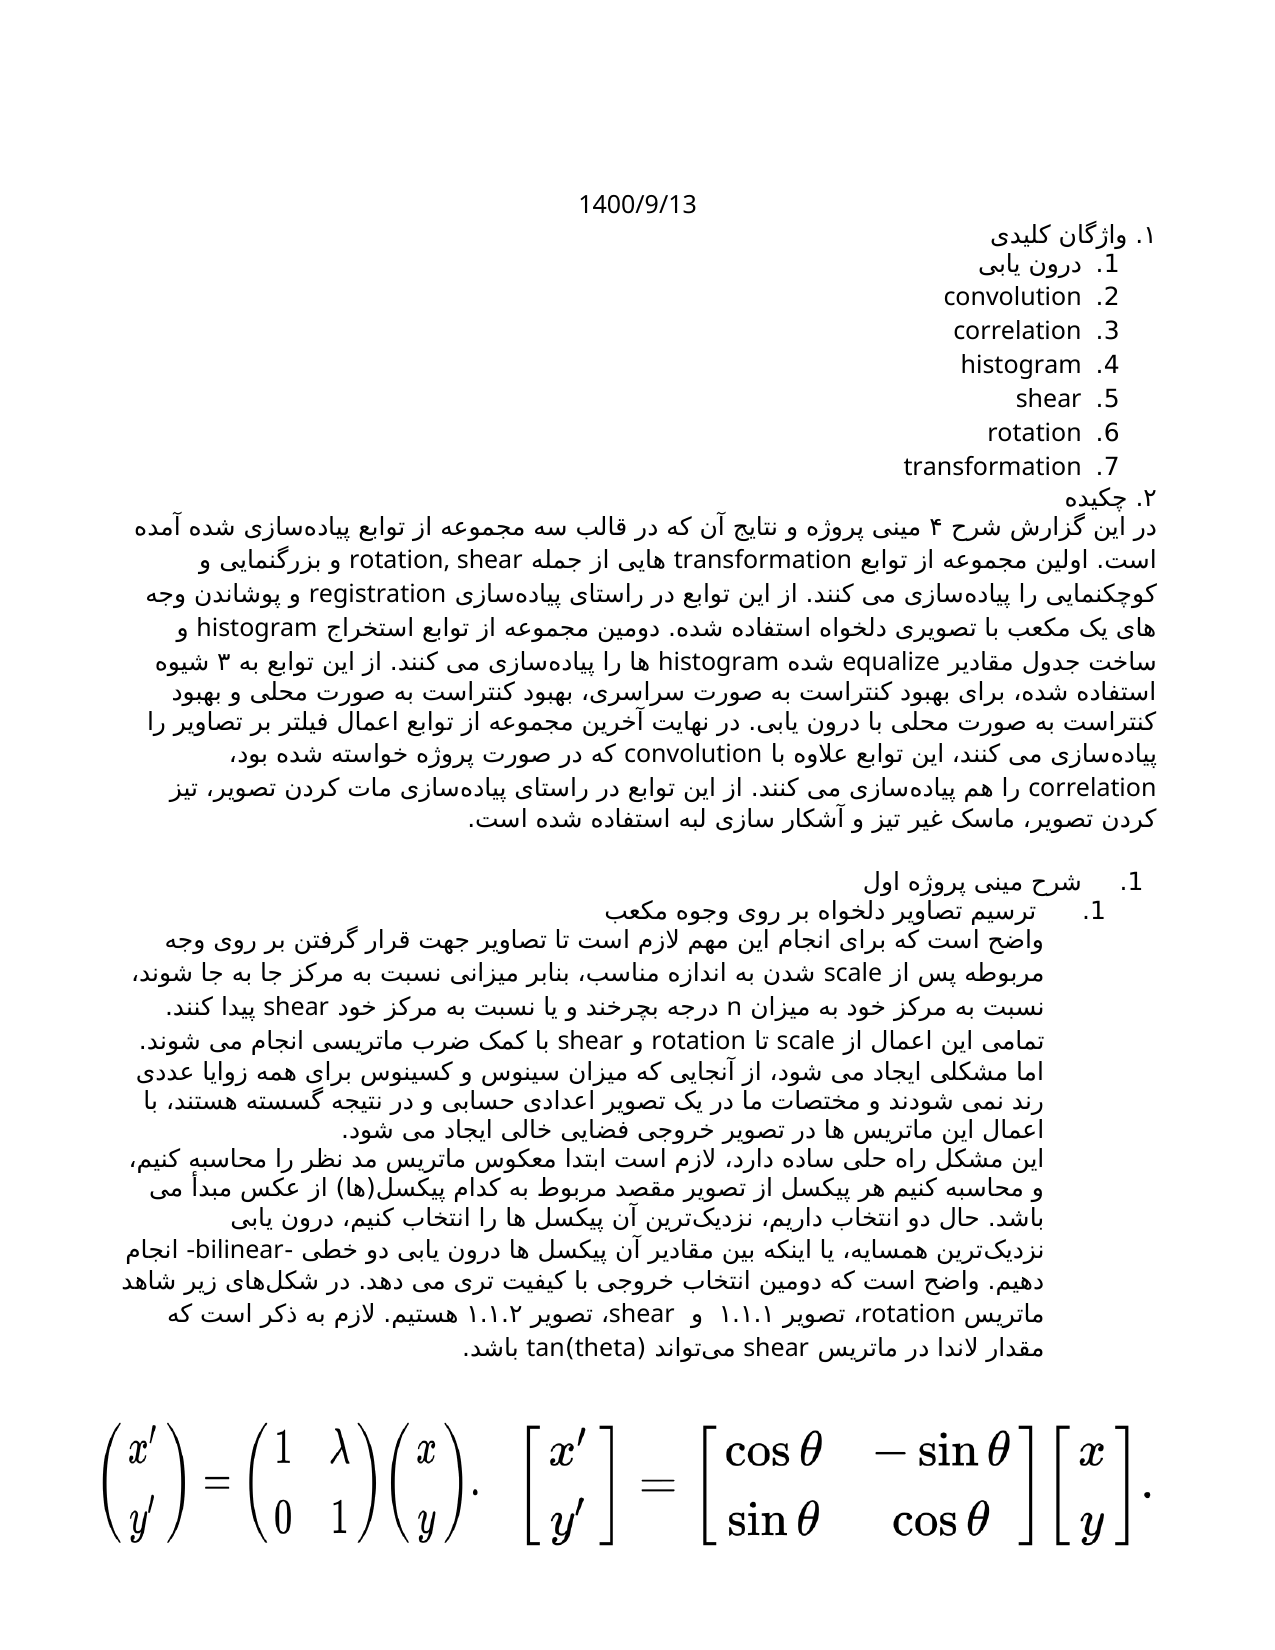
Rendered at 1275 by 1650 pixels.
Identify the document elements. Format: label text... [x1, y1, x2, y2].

list histogram [118, 347, 1119, 381]
list convolution [118, 279, 1119, 313]
list rotation [118, 415, 1119, 449]
list ترسیم تصاویر دلخواه بر روی وجوه مکعب [118, 896, 1082, 926]
picture [513, 1420, 1155, 1551]
list تمامی این اعمال از scale تا rotation و shear با کمک ضرب ماتریسی انجام می شوند. اما مشکلی ایجاد می شود، از آنجایی که میزان سینوس و کسینوس برای همه زوایا عددی رند نمی شودند و مختصات ما در یک تصویر اعدادی حسابی و در نتیجه گسسته هستند، با اعمال این ماتریس ها در تصویر خروجی فضایی خالی ایجاد می شود. [118, 1023, 1082, 1144]
picture [94, 1416, 481, 1549]
list واضح است که برای انجام این مهم لازم است تا تصاویر جهت قرار گرفتن بر روی وجه مربوطه پس از scale شدن به اندازه مناسب، بنابر میزانی نسبت به مرکز جا به جا شوند، نسبت به مرکز خود به میزان n درجه بچرخند و یا نسبت به مرکز خود shear پیدا کنند. [118, 926, 1082, 1023]
text ۱. واژگان کلیدی [118, 220, 1157, 249]
list شرح مینی پروژه اول [118, 867, 1119, 896]
list درون یابی [118, 249, 1119, 279]
text 1400/9/13 [118, 186, 1157, 220]
list shear [118, 381, 1119, 415]
text در این گزارش شرح ۴ مینی پروژه و نتایج آن که در قالب سه مجموعه از توابع پیاده‌سازی شده آمده است. اولین مجموعه از توابع transformation هایی از جمله rotation, shear و بزرگنمایی و کوچکنمایی را پیاده‌سازی می کنند. از این توابع در راستای پیاده‌سازی registration و پوشاندن وجه های یک مکعب با تصویری دلخواه استفاده شده. دومین مجموعه از توابع استخراج histogram و ساخت جدول مقادیر equalize شده histogram ها را پیاده‌سازی می کنند. از این توابع به ۳ شیوه استفاده شده، برای بهبود کنتراست به صورت سراسری، بهبود کنتراست به صورت محلی و بهبود کنتراست به صورت محلی با درون یابی. در نهایت آخرین مجموعه از توابع اعمال فیلتر بر تصاویر را پیاده‌سازی می کنند، این توابع علاوه با convolution که در صورت پروژه خواسته شده بود، correlation را هم پیاده‌سازی می کنند. از این توابع در راستای پیاده‌سازی مات کردن تصویر، تیز کردن تصویر، ماسک غیر تیز و آشکار سازی لبه استفاده شده است. [118, 512, 1157, 833]
list correlation [118, 313, 1119, 347]
text ۲. چکیده [118, 483, 1157, 512]
list این مشکل راه حلی ساده دارد،‌ لازم است ابتدا معکوس ماتریس مد نظر را محاسبه کنیم، و محاسبه کنیم هر پیکسل از تصویر مقصد مربوط به کدام پیکسل(ها) از عکس مبدأ می باشد. حال دو انتخاب داریم، نزدیک‌ترین آن پیکسل ها را انتخاب کنیم، درون یابی نزدیک‌ترین همسایه، یا اینکه بین مقادیر آن پیکسل ها درون یابی دو خطی -bilinear- انجام دهیم. واضح است که دومین انتخاب خروجی با کیفیت تری می دهد. در شکل‌های زیر شاهد ماتریس rotation، تصویر ۱.۱.۱ و shear، تصویر ۱.۱.۲ هستیم. لازم به ذکر است که مقدار لاندا در ماتریس shear می‌تواند (theta)tan باشد. [118, 1144, 1082, 1363]
list transformation [118, 449, 1119, 483]
